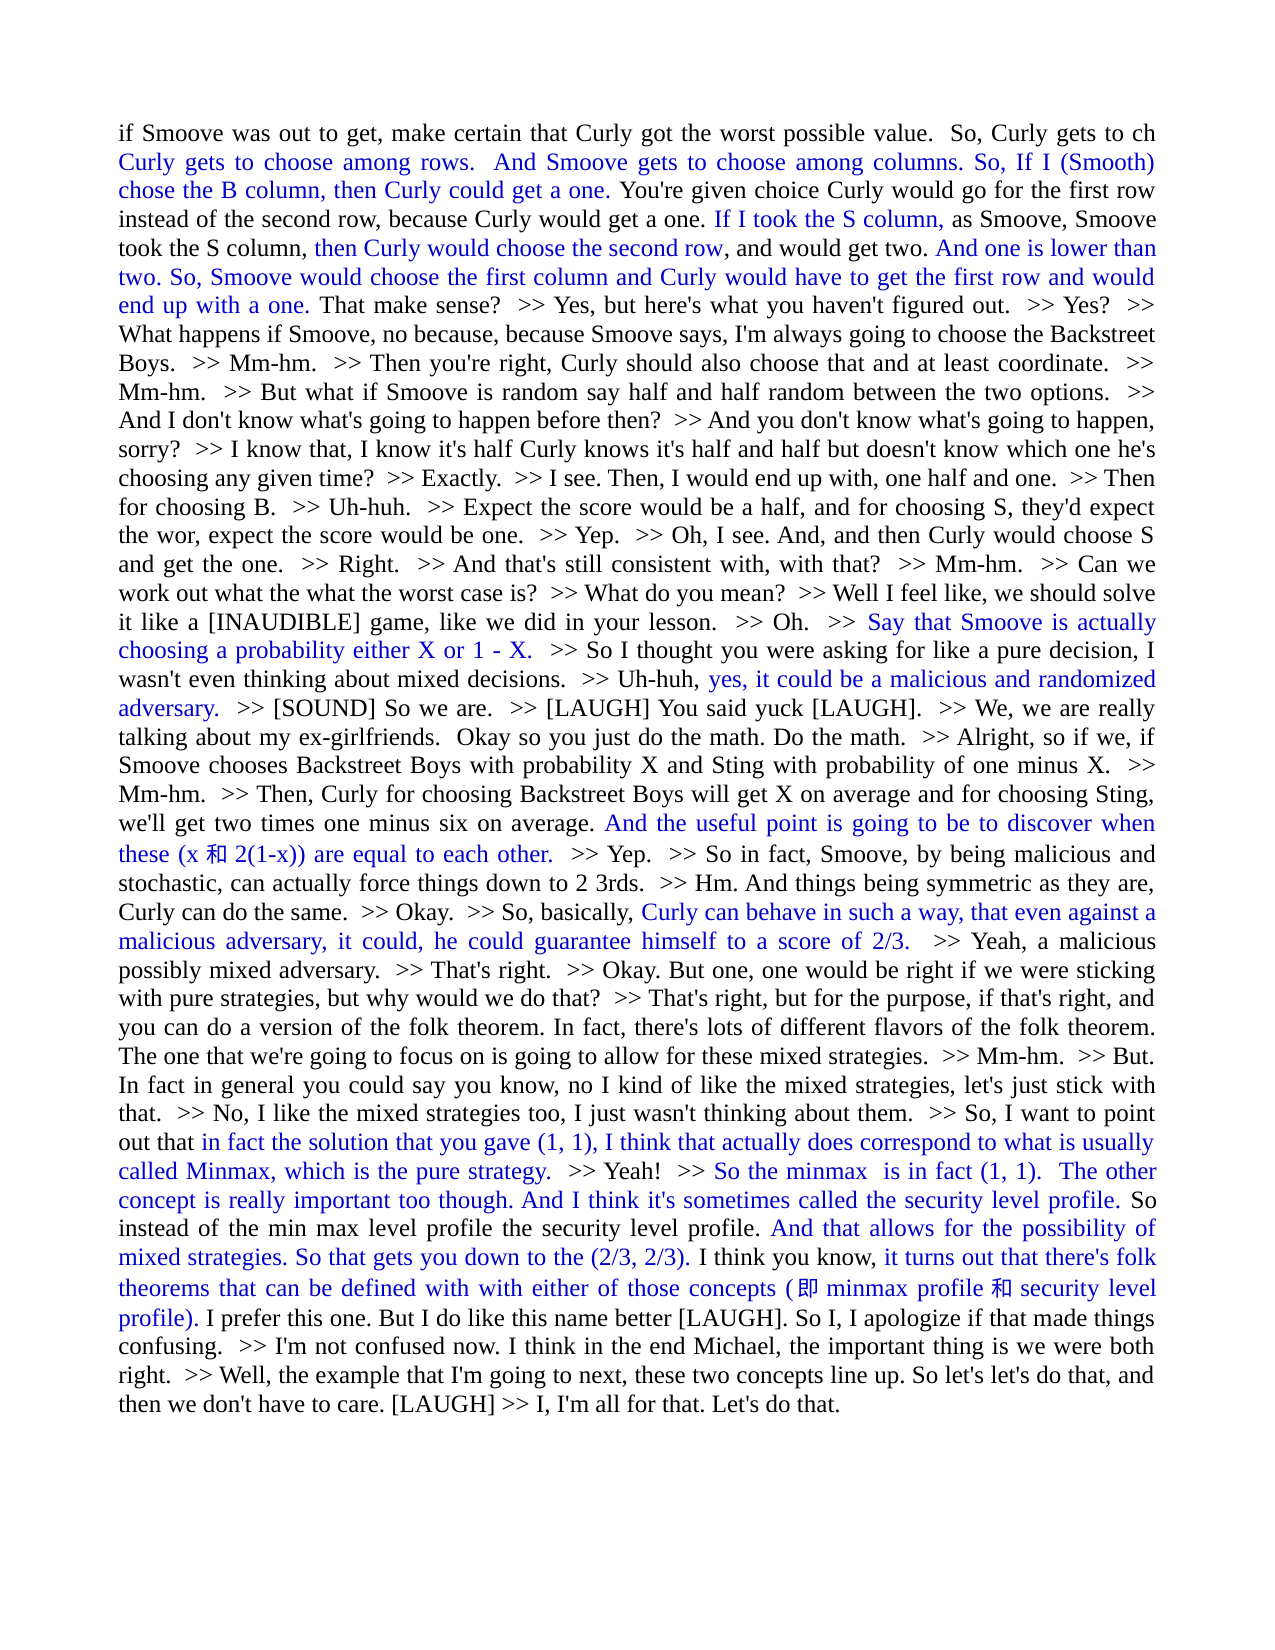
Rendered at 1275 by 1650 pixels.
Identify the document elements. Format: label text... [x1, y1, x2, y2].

text if Smoove was out to get, make certain that Curly got the worst possible value. So, Curly gets to ch Curly gets to choose among rows. And Smoove gets to choose among columns. So, If I (Smooth) chose the B column, then Curly could get a one. You're given choice Curly would go for the first row instead of the second row, because Curly would get a one. If I took the S column, as Smoove, Smoove took the S column, then Curly would choose the second row, and would get two. And one is lower than two. So, Smoove would choose the first column and Curly would have to get the first row and would end up with a one. That make sense? >> Yes, but here's what you haven't figured out. >> Yes? >> What happens if Smoove, no because, because Smoove says, I'm always going to choose the Backstreet Boys. >> Mm-hm. >> Then you're right, Curly should also choose that and at least coordinate. >> Mm-hm. >> But what if Smoove is random say half and half random between the two options. >> And I don't know what's going to happen before then? >> And you don't know what's going to happen, sorry? >> I know that, I know it's half Curly knows it's half and half but doesn't know which one he's choosing any given time? >> Exactly. >> I see. Then, I would end up with, one half and one. >> Then for choosing B. >> Uh-huh. >> Expect the score would be a half, and for choosing S, they'd expect the wor, expect the score would be one. >> Yep. >> Oh, I see. And, and then Curly would choose S and get the one. >> Right. >> And that's still consistent with, with that? >> Mm-hm. >> Can we work out what the what the worst case is? >> What do you mean? >> Well I feel like, we should solve it like a [INAUDIBLE] game, like we did in your lesson. >> Oh. >> Say that Smoove is actually choosing a probability either X or 1 - X. >> So I thought you were asking for like a pure decision, I wasn't even thinking about mixed decisions. >> Uh-huh, yes, it could be a malicious and randomized adversary. >> [SOUND] So we are. >> [LAUGH] You said yuck [LAUGH]. >> We, we are really talking about my ex-girlfriends. Okay so you just do the math. Do the math. >> Alright, so if we, if Smoove chooses Backstreet Boys with probability X and Sting with probability of one minus X. >> Mm-hm. >> Then, Curly for choosing Backstreet Boys will get X on average and for choosing Sting, we'll get two times one minus six on average. And the useful point is going to be to discover when these (x和2(1-x)) are equal to each other. >> Yep. >> So in fact, Smoove, by being malicious and stochastic, can actually force things down to 2 3rds. >> Hm. And things being symmetric as they are, Curly can do the same. >> Okay. >> So, basically, Curly can behave in such a way, that even against a malicious adversary, it could, he could guarantee himself to a score of 2/3. >> Yeah, a malicious possibly mixed adversary. >> That's right. >> Okay. But one, one would be right if we were sticking with pure strategies, but why would we do that? >> That's right, but for the purpose, if that's right, and you can do a version of the folk theorem. In fact, there's lots of different flavors of the folk theorem. The one that we're going to focus on is going to allow for these mixed strategies. >> Mm-hm. >> But. In fact in general you could say you know, no I kind of like the mixed strategies, let's just stick with that. >> No, I like the mixed strategies too, I just wasn't thinking about them. >> So, I want to point out that in fact the solution that you gave (1, 1), I think that actually does correspond to what is usually called Minmax, which is the pure strategy. >> Yeah! >> So the minmax is in fact (1, 1). The other concept is really important too though. And I think it's sometimes called the security level profile. So instead of the min max level profile the security level profile. And that allows for the possibility of mixed strategies. So that gets you down to the (2/3, 2/3). I think you know, it turns out that there's folk theorems that can be defined with with either of those concepts (即minmax profile和security level profile). I prefer this one. But I do like this name better [LAUGH]. So I, I apologize if that made things confusing. >> I'm not confused now. I think in the end Michael, the important thing is we were both right. >> Well, the example that I'm going to next, these two concepts line up. So let's let's do that, and then we don't have to care. [LAUGH] >> I, I'm all for that. Let's do that. [118, 118, 1157, 1418]
